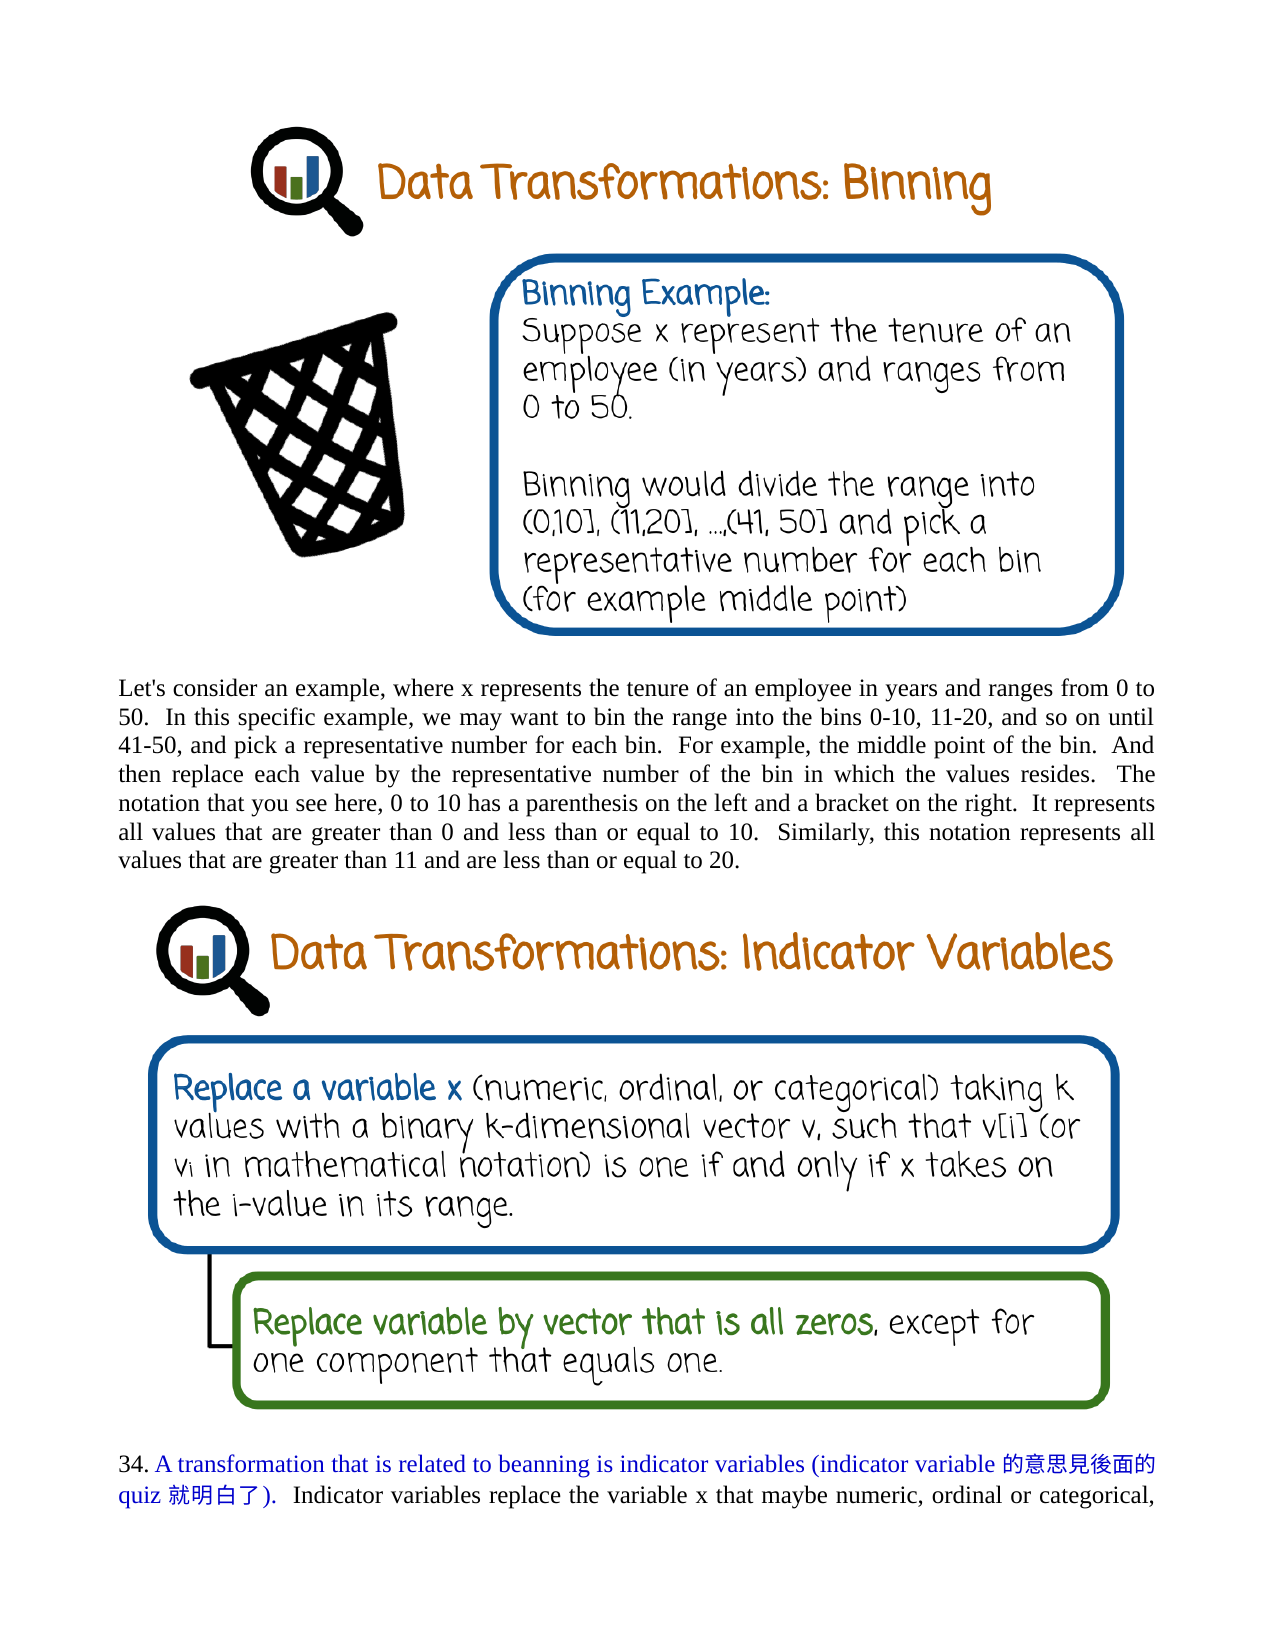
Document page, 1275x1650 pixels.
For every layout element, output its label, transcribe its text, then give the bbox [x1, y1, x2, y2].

picture [118, 902, 1157, 1418]
text 34. A transformation that is related to beanning is indicator variables (indicator variable的意思見後面的quiz就明白了). Indicator variables replace the variable x that maybe numeric, ordinal or categorical, [118, 1447, 1157, 1510]
picture [118, 118, 1157, 645]
text Let's consider an example, where x represents the tenure of an employee in years and ranges from 0 to 50. In this specific example, we may want to bin the range into the bins 0-10, 11-20, and so on until 41-50, and pick a representative number for each bin. For example, the middle point of the bin. And then replace each value by the representative number of the bin in which the values resides. The notation that you see here, 0 to 10 has a parenthesis on the left and a bracket on the right. It represents all values that are greater than 0 and less than or equal to 10. Similarly, this notation represents all values that are greater than 11 and are less than or equal to 20. [118, 673, 1157, 874]
